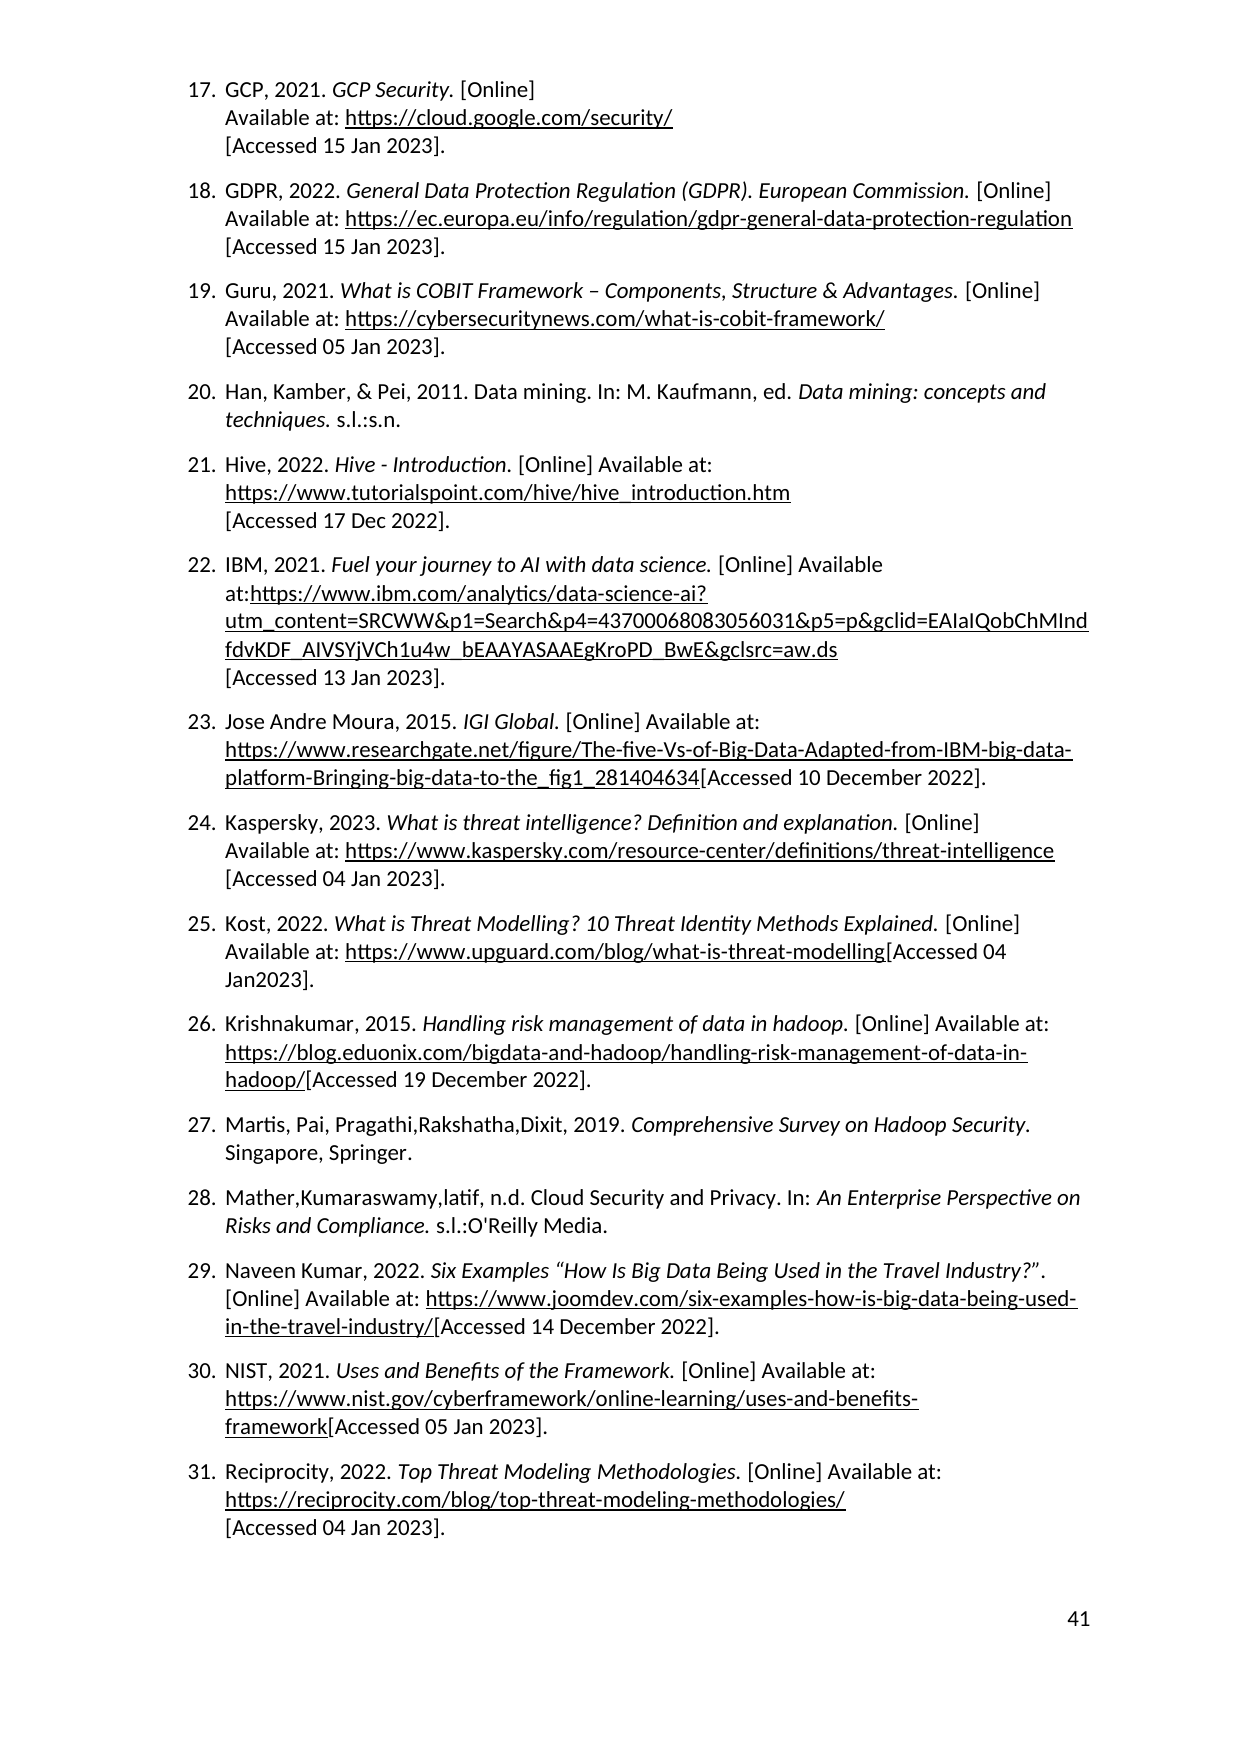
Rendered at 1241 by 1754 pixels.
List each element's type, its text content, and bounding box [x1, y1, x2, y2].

list NIST, 2021. Uses and Benefits of the Framework. [Online] Available at: https://www.nist.gov/cyberframework/online-learning/uses-and-benefits-framework[Accessed 05 Jan 2023]. [187, 1356, 1090, 1441]
list Martis, Pai, Pragathi,Rakshatha,Dixit, 2019. Comprehensive Survey on Hadoop Security. Singapore, Springer. [187, 1110, 1090, 1166]
list Naveen Kumar, 2022. Six Examples “How Is Big Data Being Used in the Travel Industry?”. [Online] Available at: https://www.joomdev.com/six-examples-how-is-big-data-being-used-in-the-travel-industry/[Accessed 14 December 2022]. [187, 1256, 1090, 1340]
list Han, Kamber, & Pei, 2011. Data mining. In: M. Kaufmann, ed. Data mining: concepts and techniques. s.l.:s.n. [187, 377, 1090, 433]
list Krishnakumar, 2015. Handling risk management of data in hadoop. [Online] Available at: https://blog.eduonix.com/bigdata-and-hadoop/handling-risk-management-of-data-in-hadoop/[Accessed 19 December 2022]. [187, 1009, 1090, 1094]
list Kaspersky, 2023. What is threat intelligence? Definition and explanation. [Online] Available at: https://www.kaspersky.com/resource-center/definitions/threat-intelligence [Accessed 04 Jan 2023]. [187, 808, 1090, 892]
list Reciprocity, 2022. Top Threat Modeling Methodologies. [Online] Available at: https://reciprocity.com/blog/top-threat-modeling-methodologies/ [Accessed 04 Jan 2023]. [187, 1457, 1090, 1541]
list Kost, 2022. What is Threat Modelling? 10 Threat Identity Methods Explained. [Online] Available at: https://www.upguard.com/blog/what-is-threat-modelling[Accessed 04 Jan2023]. [187, 909, 1090, 993]
list Jose Andre Moura, 2015. IGI Global. [Online] Available at: https://www.researchgate.net/figure/The-five-Vs-of-Big-Data-Adapted-from-IBM-big-data-platform-Bringing-big-data-to-the_fig1_281404634[Accessed 10 December 2022]. [187, 707, 1090, 791]
list GCP, 2021. GCP Security. [Online] Available at: https://cloud.google.com/security/ [Accessed 15 Jan 2023]. [187, 75, 1090, 159]
list Mather,Kumaraswamy,latif, n.d. Cloud Security and Privacy. In: An Enterprise Perspective on Risks and Compliance. s.l.:O'Reilly Media. [187, 1183, 1090, 1239]
list GDPR, 2022. General Data Protection Regulation (GDPR). European Commission. [Online] Available at: https://ec.europa.eu/info/regulation/gdpr-general-data-protection-regulation [Accessed 15 Jan 2023]. [187, 176, 1090, 260]
list Hive, 2022. Hive - Introduction. [Online] Available at: https://www.tutorialspoint.com/hive/hive_introduction.htm [Accessed 17 Dec 2022]. [187, 450, 1090, 534]
list IBM, 2021. Fuel your journey to AI with data science. [Online] Available at:https://www.ibm.com/analytics/data-science-ai?utm_content=SRCWW&p1=Search&p4=43700068083056031&p5=p&gclid=EAIaIQobChMIndfdvKDF_AIVSYjVCh1u4w_bEAAYASAAEgKroPD_BwE&gclsrc=aw.ds [Accessed 13 Jan 2023]. [187, 551, 1090, 691]
list Guru, 2021. What is COBIT Framework – Components, Structure & Advantages. [Online] Available at: https://cybersecuritynews.com/what-is-cobit-framework/ [Accessed 05 Jan 2023]. [187, 276, 1090, 361]
